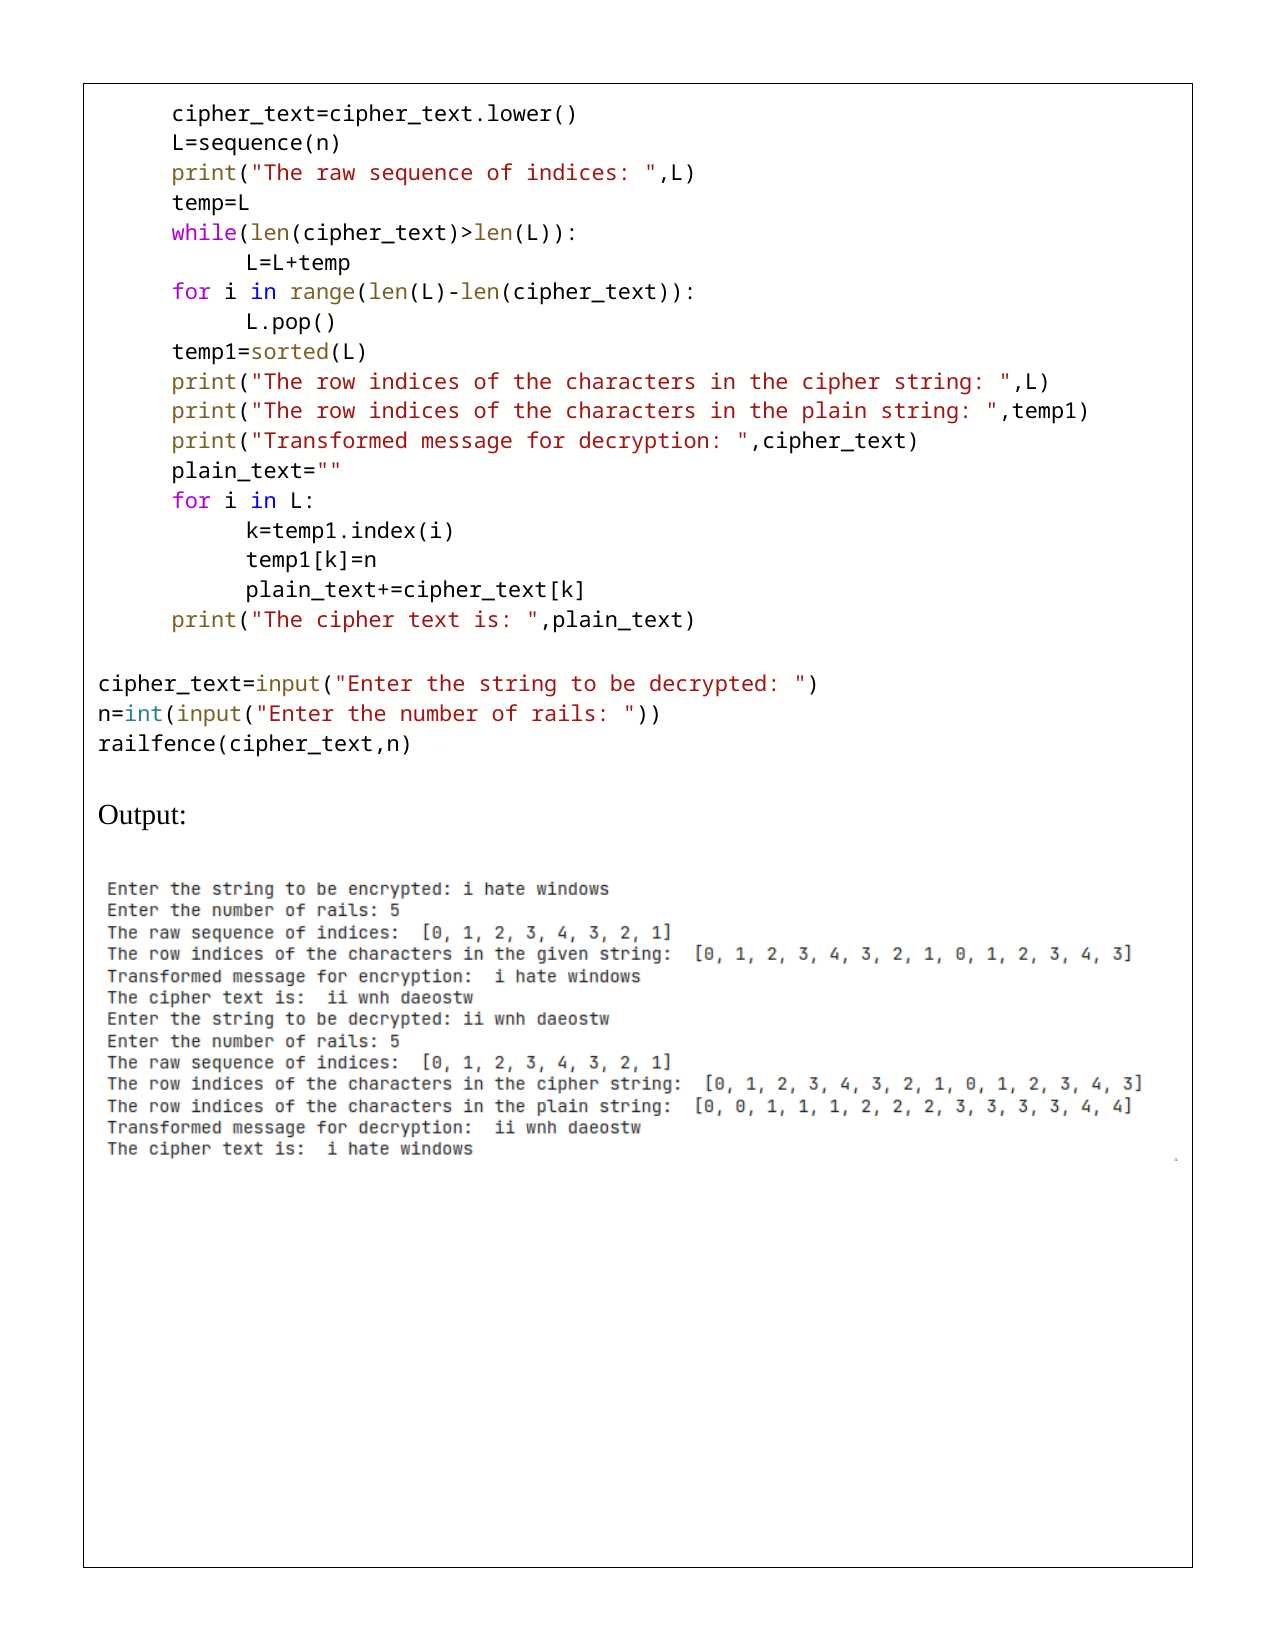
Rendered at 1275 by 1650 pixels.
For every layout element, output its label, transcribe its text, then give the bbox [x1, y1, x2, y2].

text for i in range(len(L)-len(cipher_text)): [98, 276, 1177, 306]
picture [97, 880, 1178, 1161]
text L.pop() [98, 306, 1177, 336]
text cipher_text=cipher_text.lower() [98, 98, 1177, 127]
text print("Transformed message for decryption: ",cipher_text) [98, 425, 1177, 455]
text L=L+temp [98, 247, 1177, 276]
text n=int(input("Enter the number of rails: ")) [98, 698, 1177, 727]
text plain_text+=cipher_text[k] [98, 574, 1177, 604]
text while(len(cipher_text)>len(L)): [98, 217, 1177, 247]
text railfence(cipher_text,n) [98, 727, 1177, 757]
text temp1=sorted(L) [98, 336, 1177, 366]
text temp=L [98, 187, 1177, 217]
text for i in L: [98, 485, 1177, 515]
text print("The row indices of the characters in the plain string: ",temp1) [98, 396, 1177, 425]
text k=temp1.index(i) [98, 515, 1177, 544]
text plain_text="" [98, 455, 1177, 485]
text Output: [98, 797, 1177, 831]
text temp1[k]=n [98, 544, 1177, 574]
text print("The cipher text is: ",plain_text) [98, 604, 1177, 634]
text L=sequence(n) [98, 127, 1177, 157]
text print("The row indices of the characters in the cipher string: ",L) [98, 366, 1177, 396]
text print("The raw sequence of indices: ",L) [98, 157, 1177, 187]
text cipher_text=input("Enter the string to be decrypted: ") [98, 668, 1177, 698]
